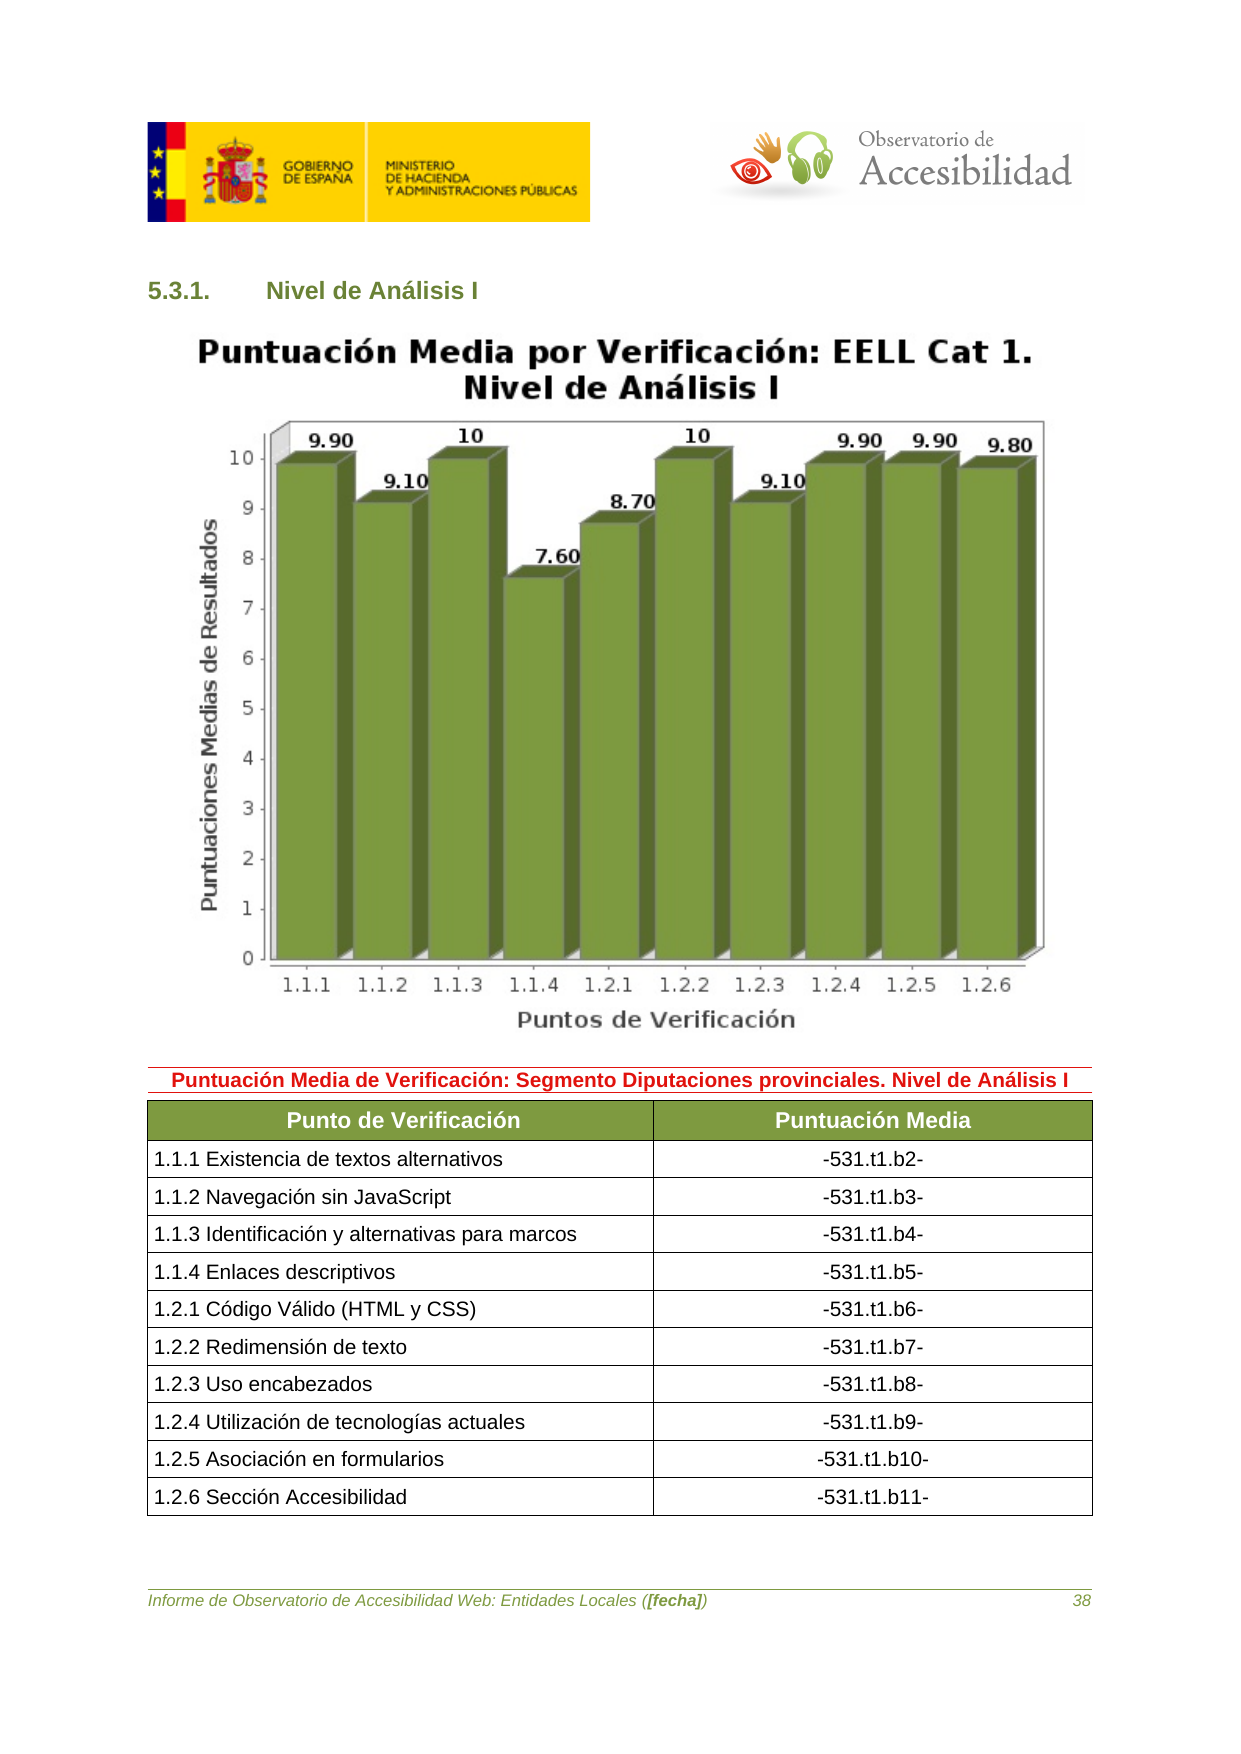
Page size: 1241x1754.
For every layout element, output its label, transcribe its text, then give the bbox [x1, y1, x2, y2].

table_cell 1.2.4 Utilización de tecnologías actuales [148, 1403, 653, 1440]
table_cell -531.t1.b8- [654, 1366, 1092, 1402]
table_cell -531.t1.b10- [654, 1441, 1092, 1477]
table_cell 1.1.4 Enlaces descriptivos [148, 1253, 653, 1290]
table_cell 1.1.2 Navegación sin JavaScript [148, 1178, 653, 1215]
table_cell -531.t1.b2- [654, 1141, 1092, 1177]
table_cell 1.1.3 Identificación y alternativas para marcos [148, 1216, 653, 1252]
table_cell -531.t1.b7- [654, 1328, 1092, 1365]
picture [147, 122, 591, 222]
table_cell -531.t1.b3- [654, 1178, 1092, 1215]
table_cell 1.2.1 Código Válido (HTML y CSS) [148, 1291, 653, 1327]
table_cell -531.t1.b9- [654, 1403, 1092, 1440]
table_cell -531.t1.b11- [654, 1478, 1092, 1515]
table_cell -531.t1.b6- [654, 1291, 1092, 1327]
table_cell 1.2.5 Asociación en formularios [148, 1441, 653, 1477]
table_cell 1.1.1 Existencia de textos alternativos [148, 1141, 653, 1177]
list Nivel de Análisis I [148, 276, 1092, 304]
picture [178, 332, 1062, 1042]
text Puntuación Media de Verificación: Segmento Diputaciones provinciales. Nivel de Análisis I [148, 1068, 1092, 1092]
table_header Puntuación Media [654, 1101, 1092, 1140]
table_cell 1.2.3 Uso encabezados [148, 1366, 653, 1402]
table_cell -531.t1.b4- [654, 1216, 1092, 1252]
table_cell -531.t1.b5- [654, 1253, 1092, 1290]
table_cell 1.2.6 Sección Accesibilidad [148, 1478, 653, 1515]
picture [710, 122, 1086, 205]
table_cell 1.2.2 Redimensión de texto [148, 1328, 653, 1365]
table_header Punto de Verificación [148, 1101, 653, 1140]
